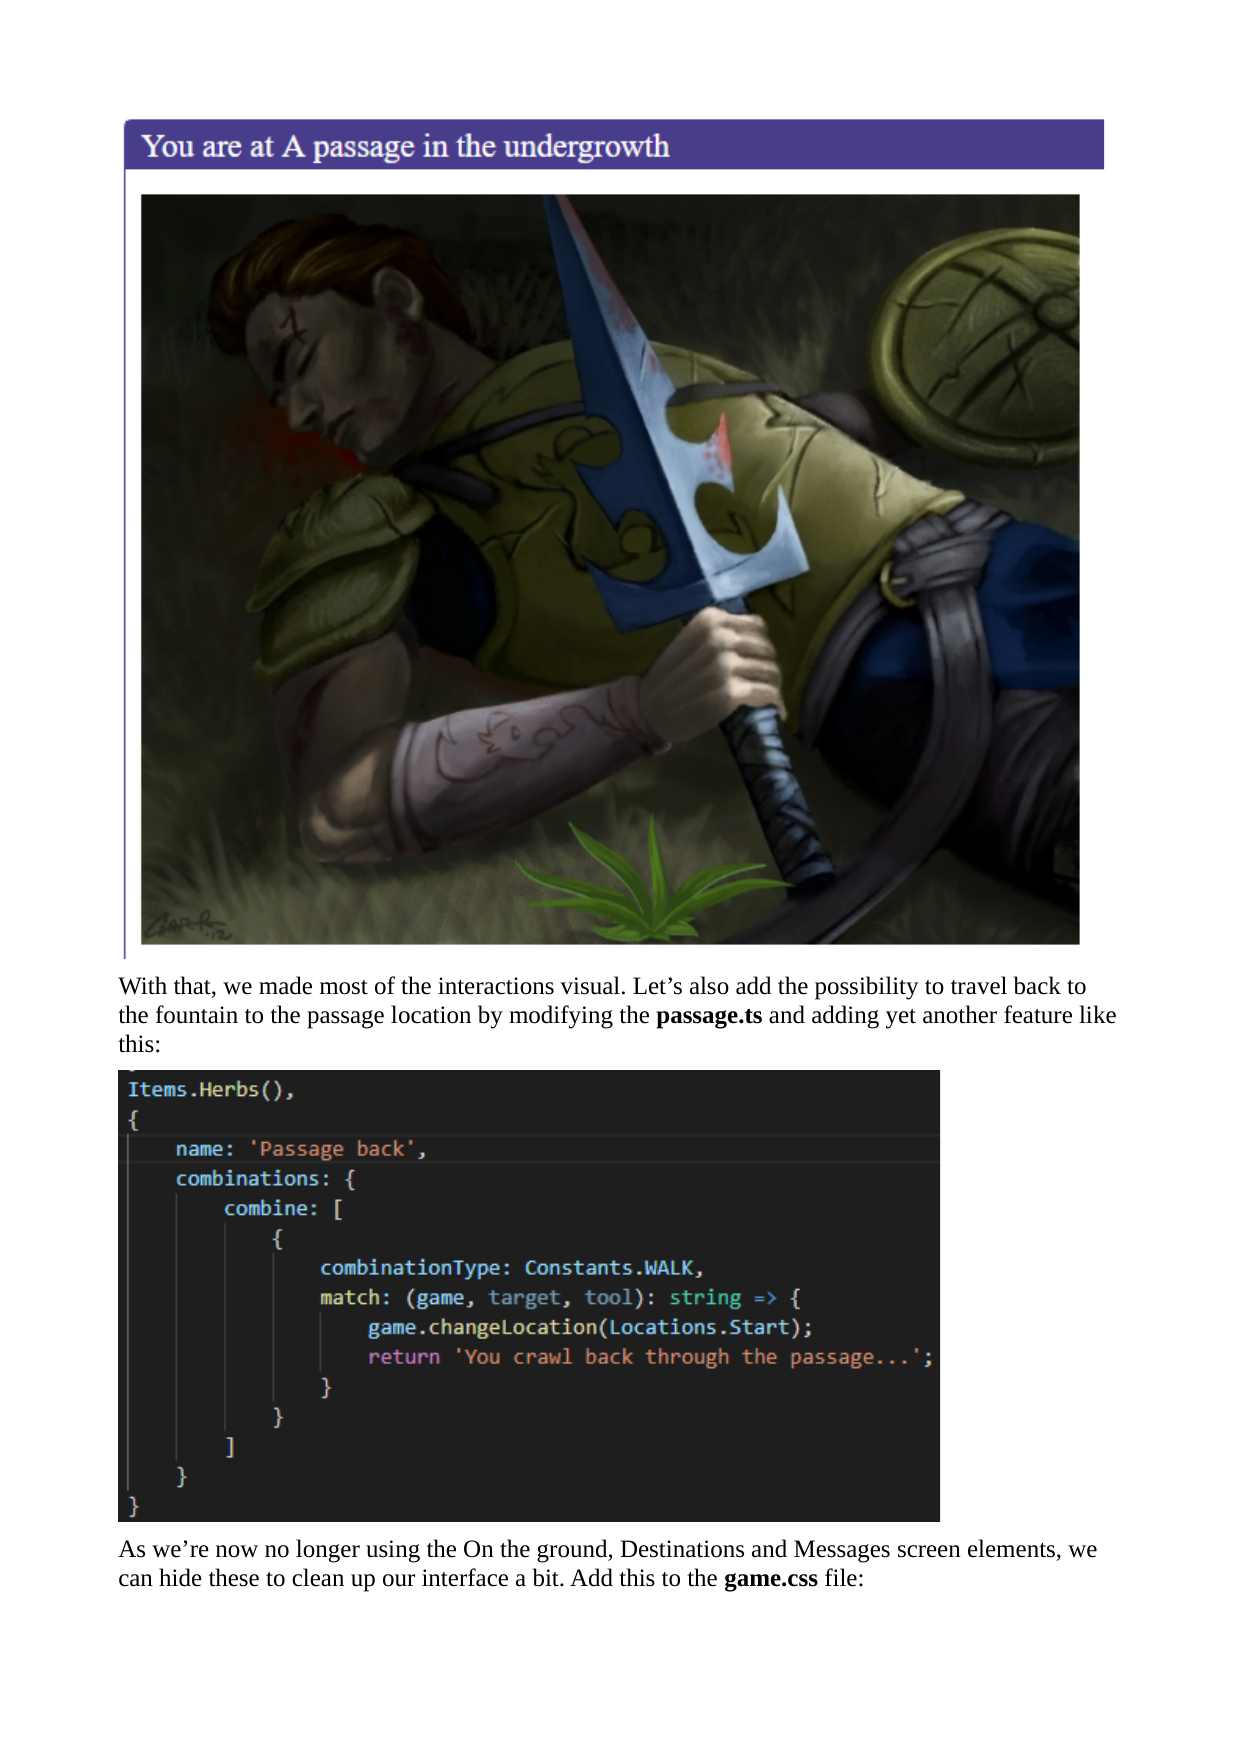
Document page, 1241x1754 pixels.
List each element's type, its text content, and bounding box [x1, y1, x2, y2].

text As we’re now no longer using the On the ground, Destinations and Messages screen elements, we can hide these to clean up our interface a bit. Add this to the game.css file: [118, 1534, 1122, 1592]
text With that, we made most of the interactions visual. Let’s also add the possibility to travel back to the fountain to the passage location by modifying the passage.ts and adding yet another feature like this: [118, 971, 1122, 1058]
